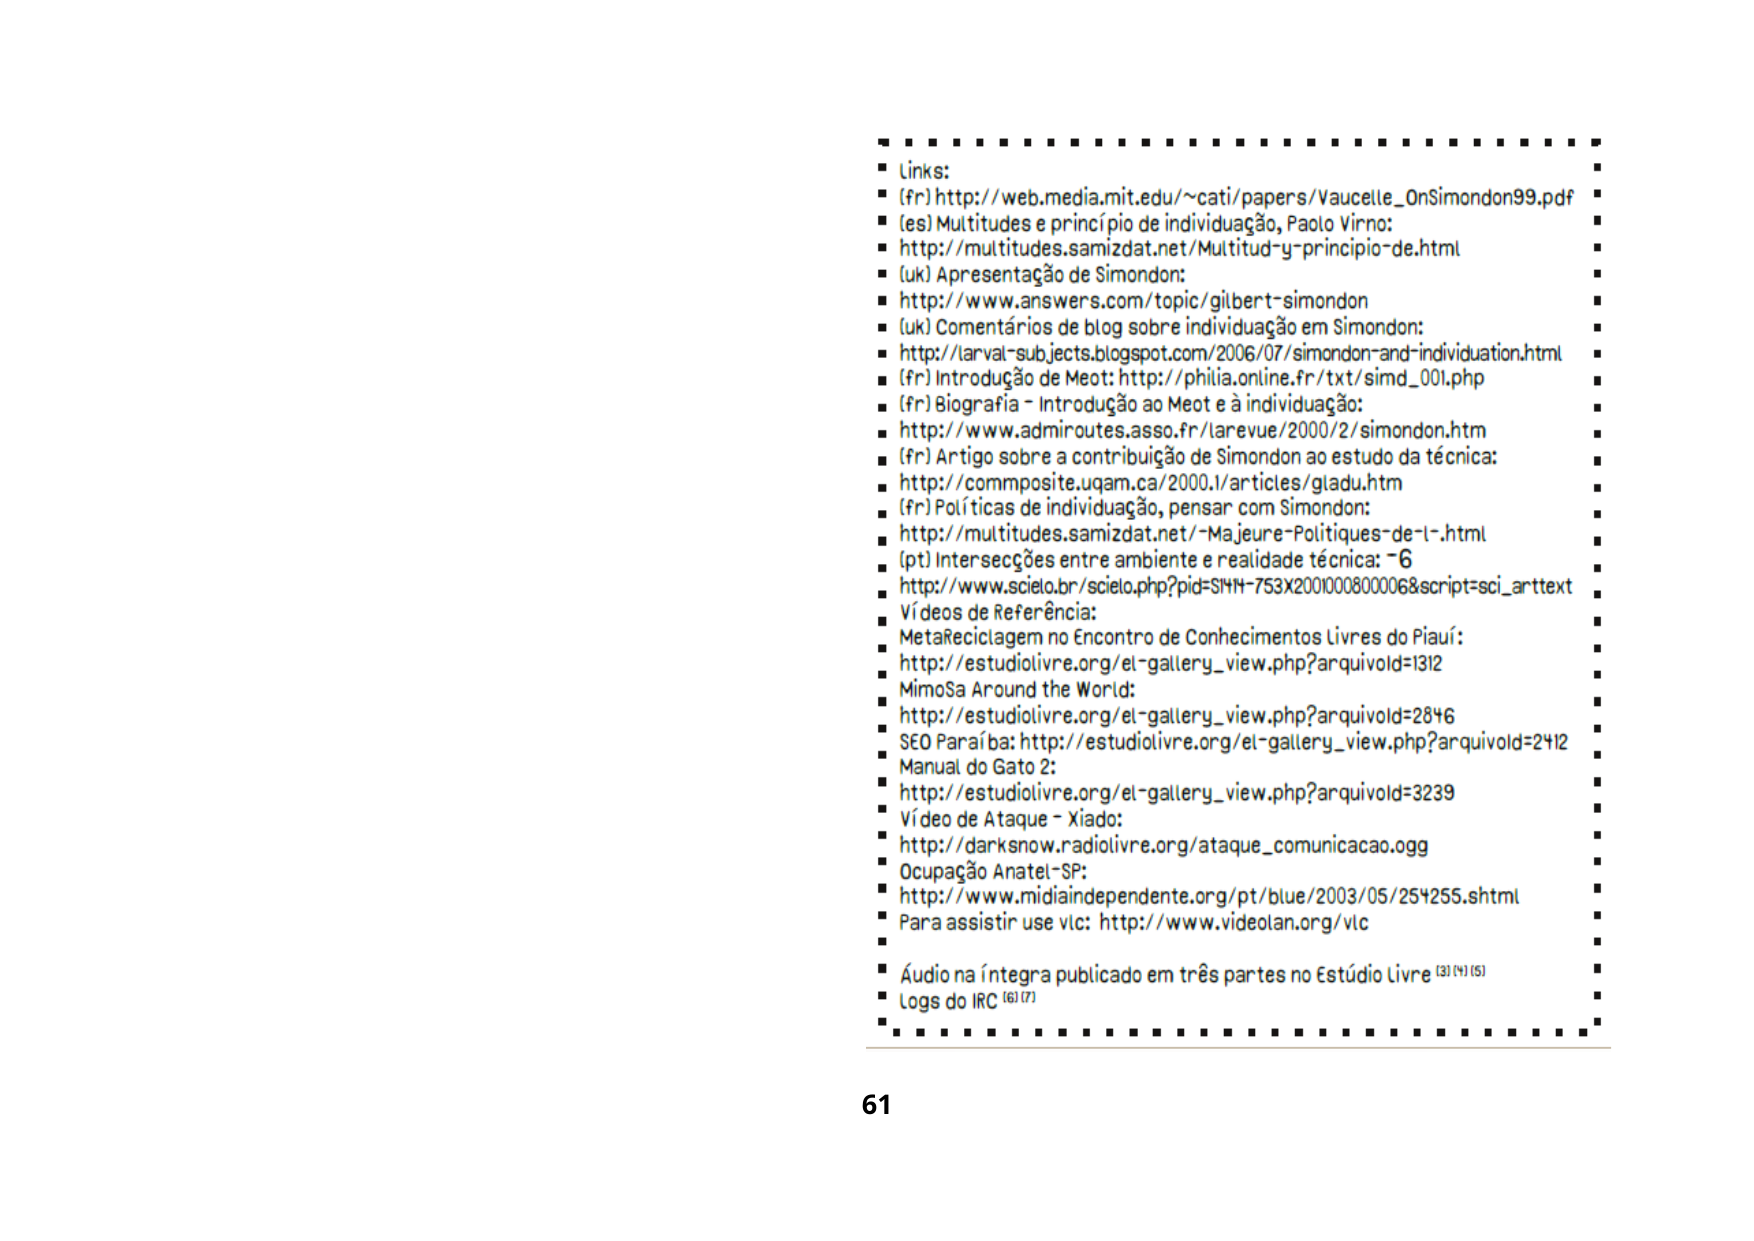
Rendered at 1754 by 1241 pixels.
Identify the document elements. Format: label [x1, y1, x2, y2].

picture [866, 125, 1612, 1052]
